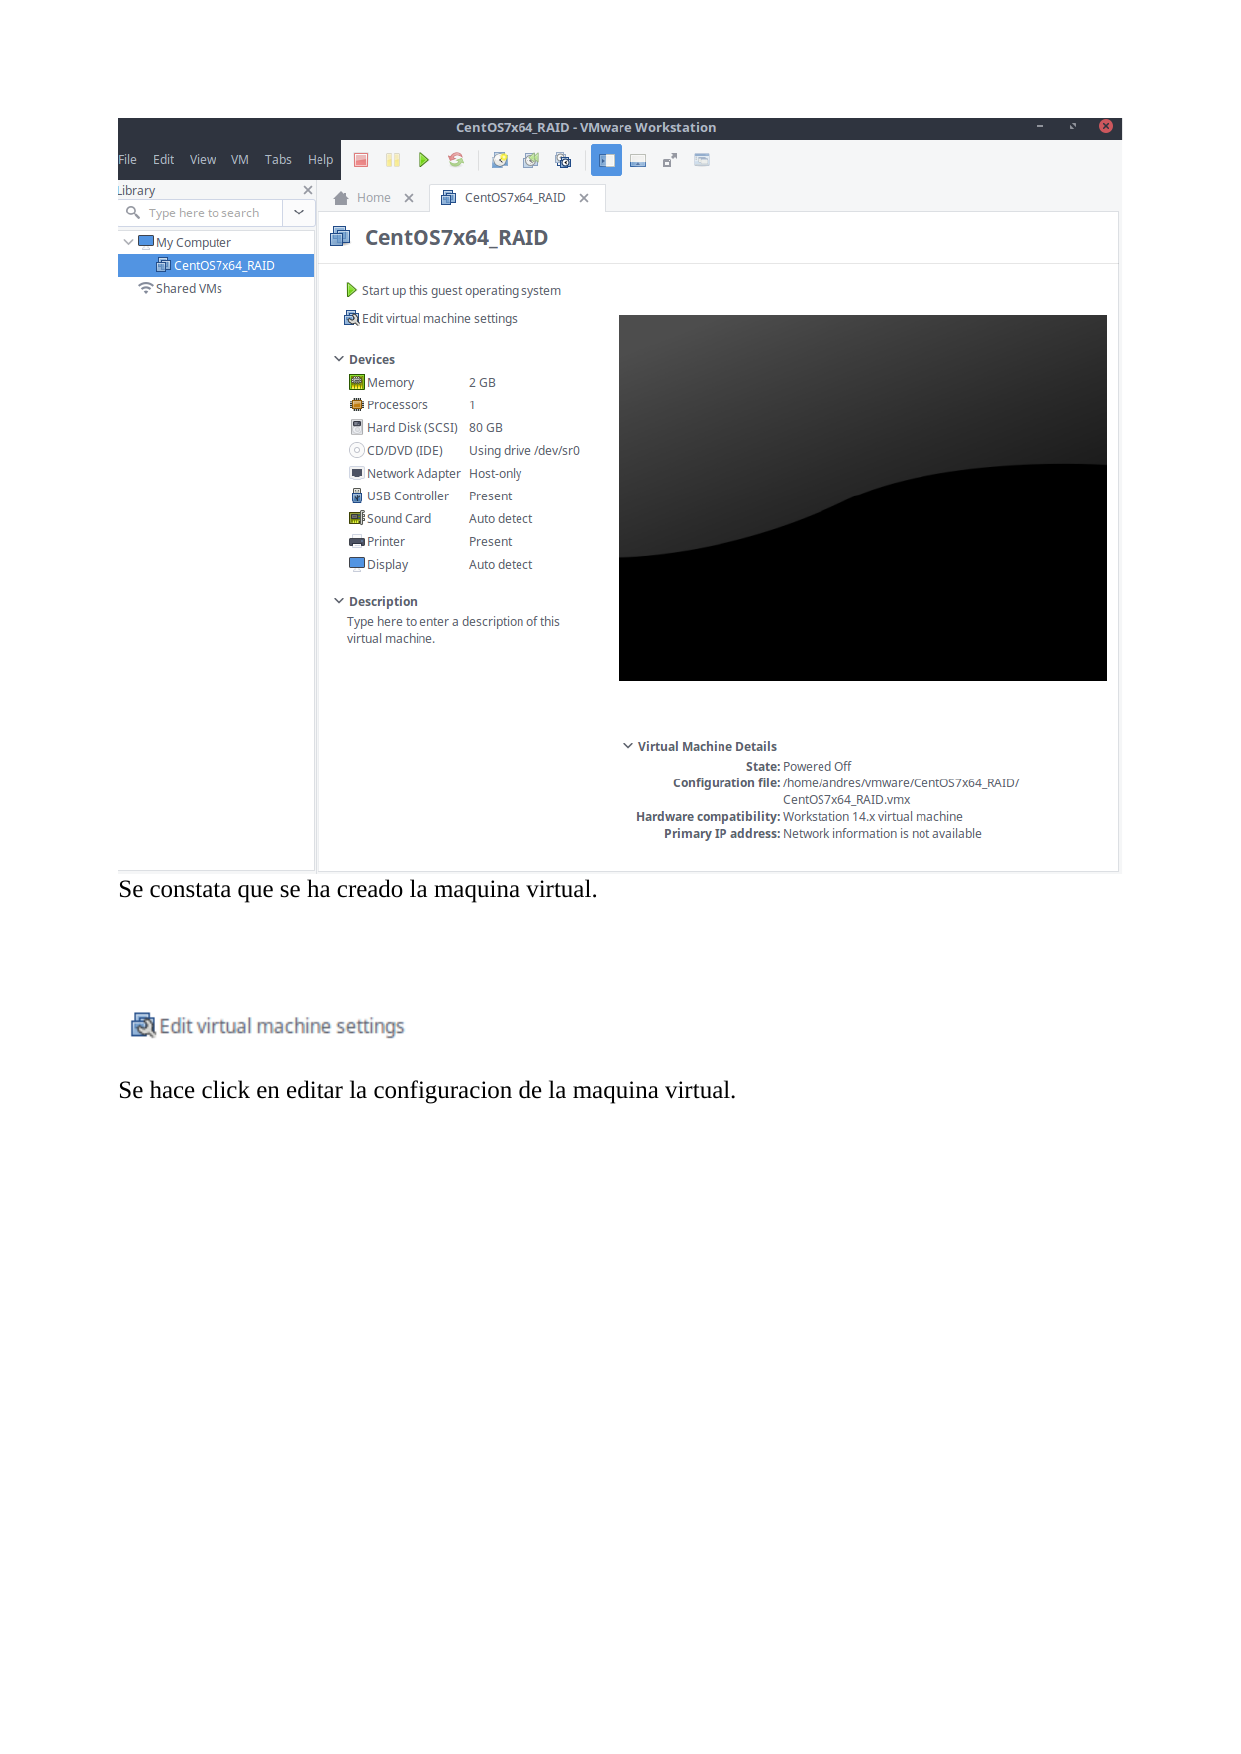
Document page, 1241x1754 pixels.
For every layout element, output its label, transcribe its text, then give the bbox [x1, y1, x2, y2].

text Se hace click en editar la configuracion de la maquina virtual. [118, 1075, 1122, 1104]
picture [118, 118, 1123, 874]
picture [108, 1008, 482, 1059]
text Se constata que se ha creado la maquina virtual. [118, 874, 1122, 902]
